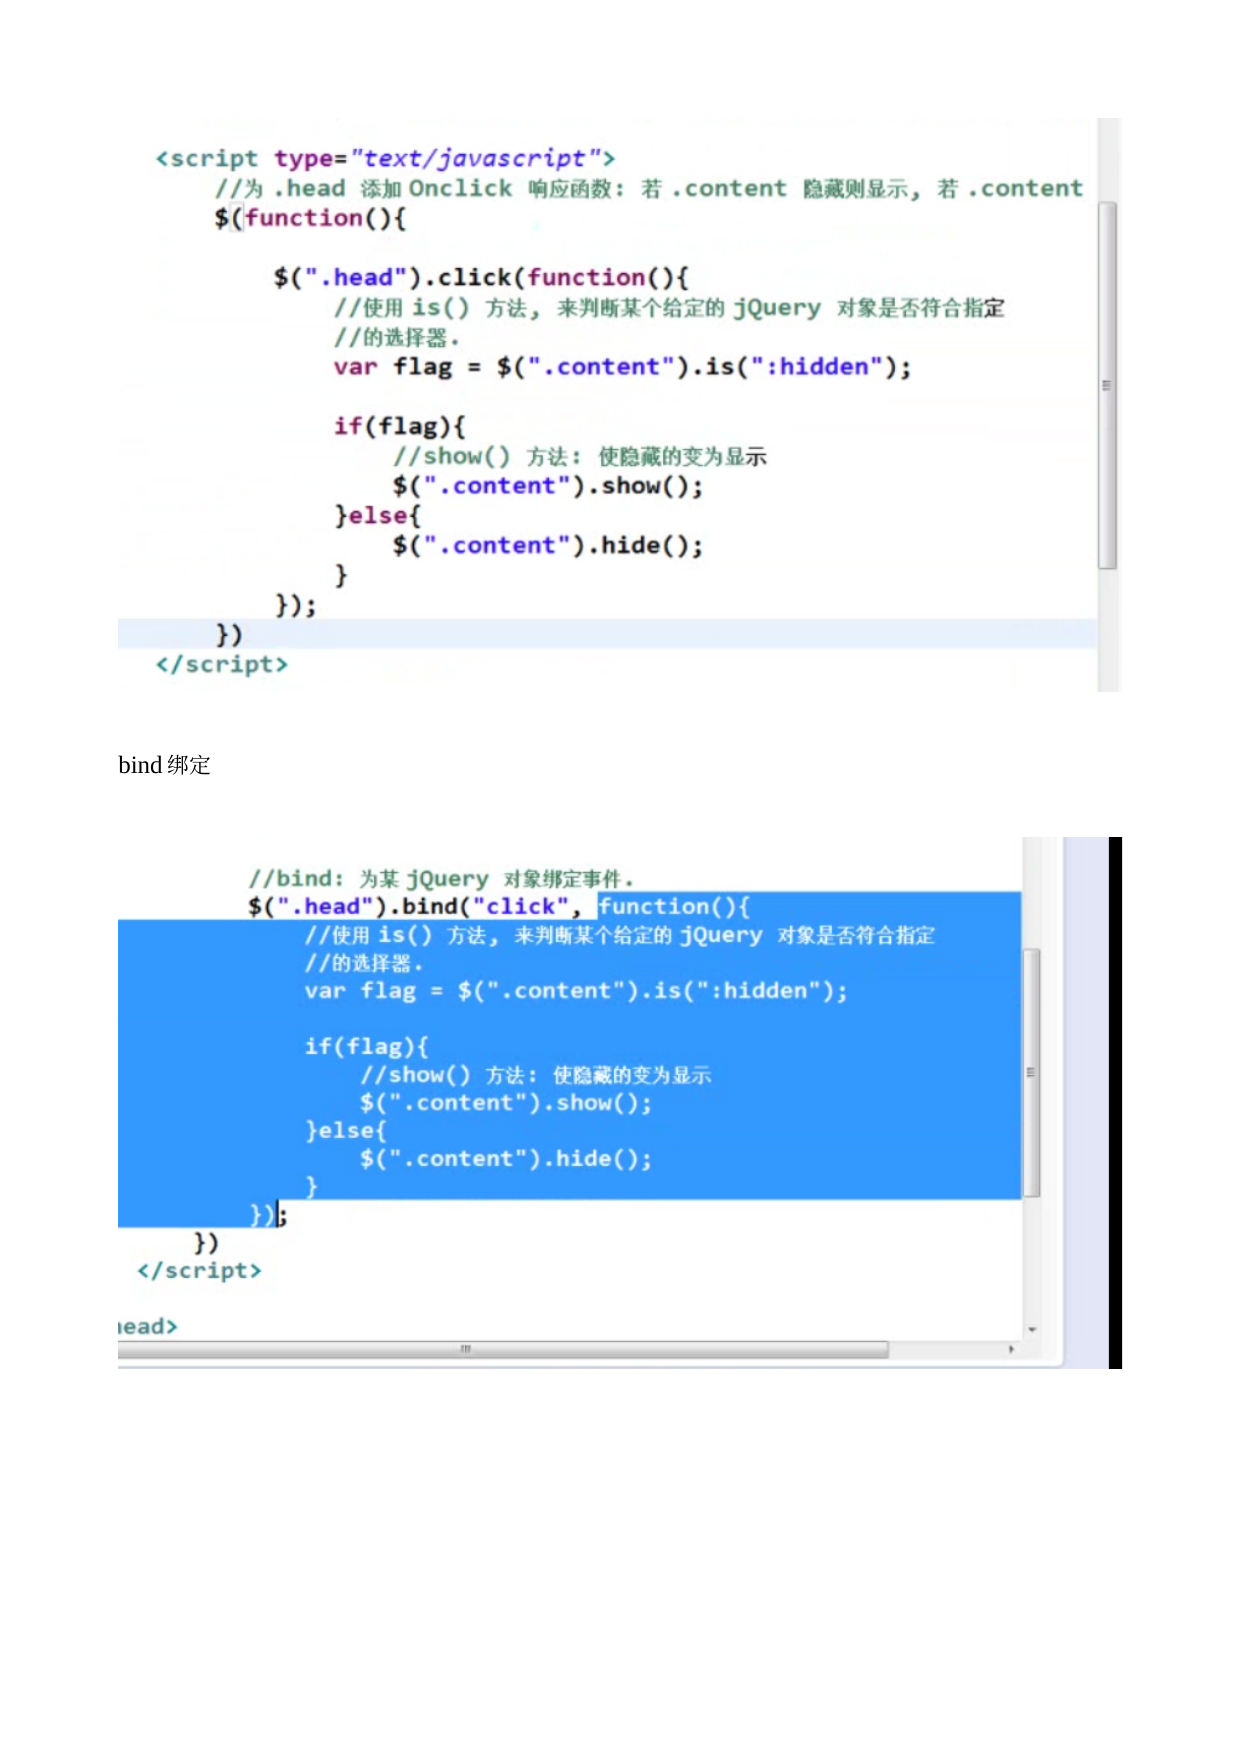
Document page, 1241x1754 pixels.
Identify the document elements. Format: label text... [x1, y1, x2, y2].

text bind绑定 [118, 749, 1122, 780]
picture [118, 837, 1123, 1369]
picture [118, 118, 1123, 692]
